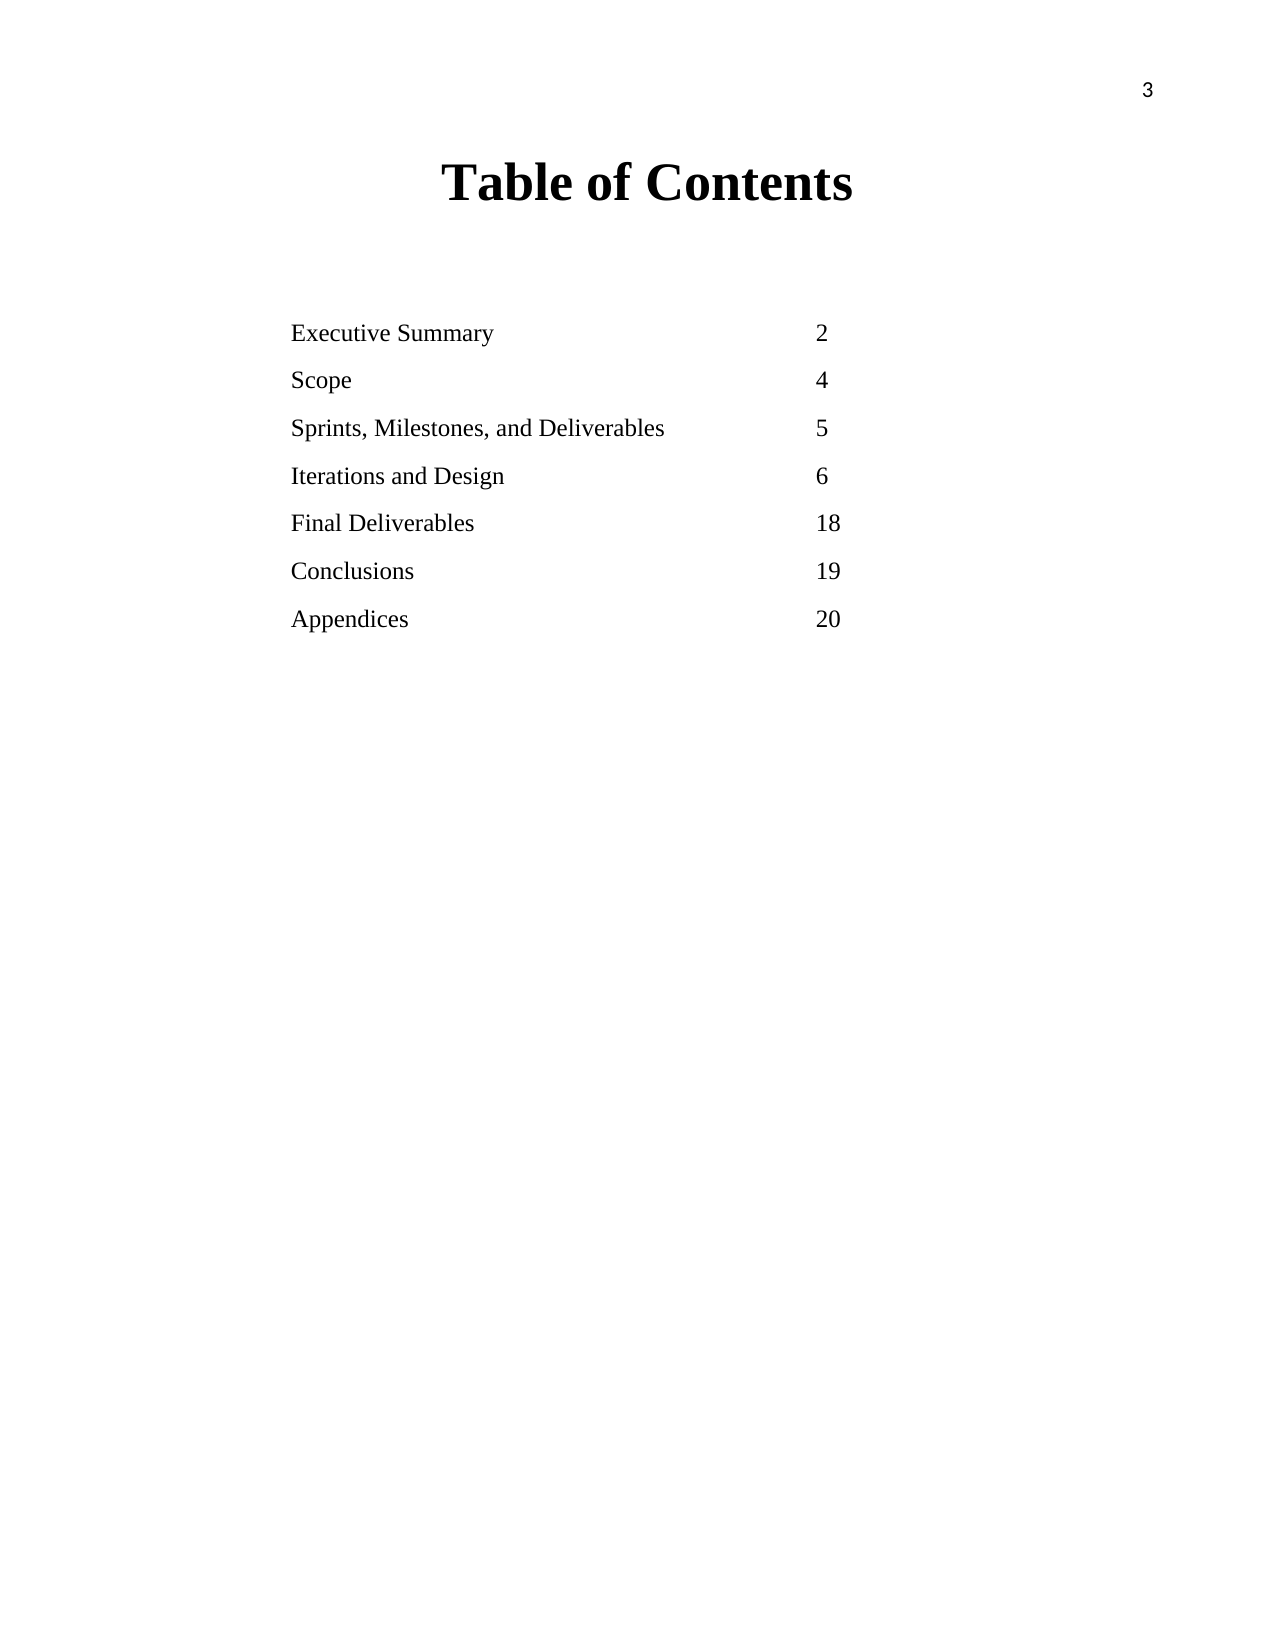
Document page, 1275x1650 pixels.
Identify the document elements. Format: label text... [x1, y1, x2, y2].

text Conclusions 19 [216, 556, 1153, 585]
text Final Deliverables 18 [216, 508, 1153, 537]
text Sprints, Milestones, and Deliverables 5 [216, 413, 1153, 442]
text Table of Contents [141, 150, 1153, 212]
text Executive Summary 2 [216, 318, 1153, 346]
text Scope 4 [216, 365, 1153, 394]
text Iterations and Design 6 [216, 461, 1153, 489]
text Appendices 20 [216, 604, 1153, 633]
